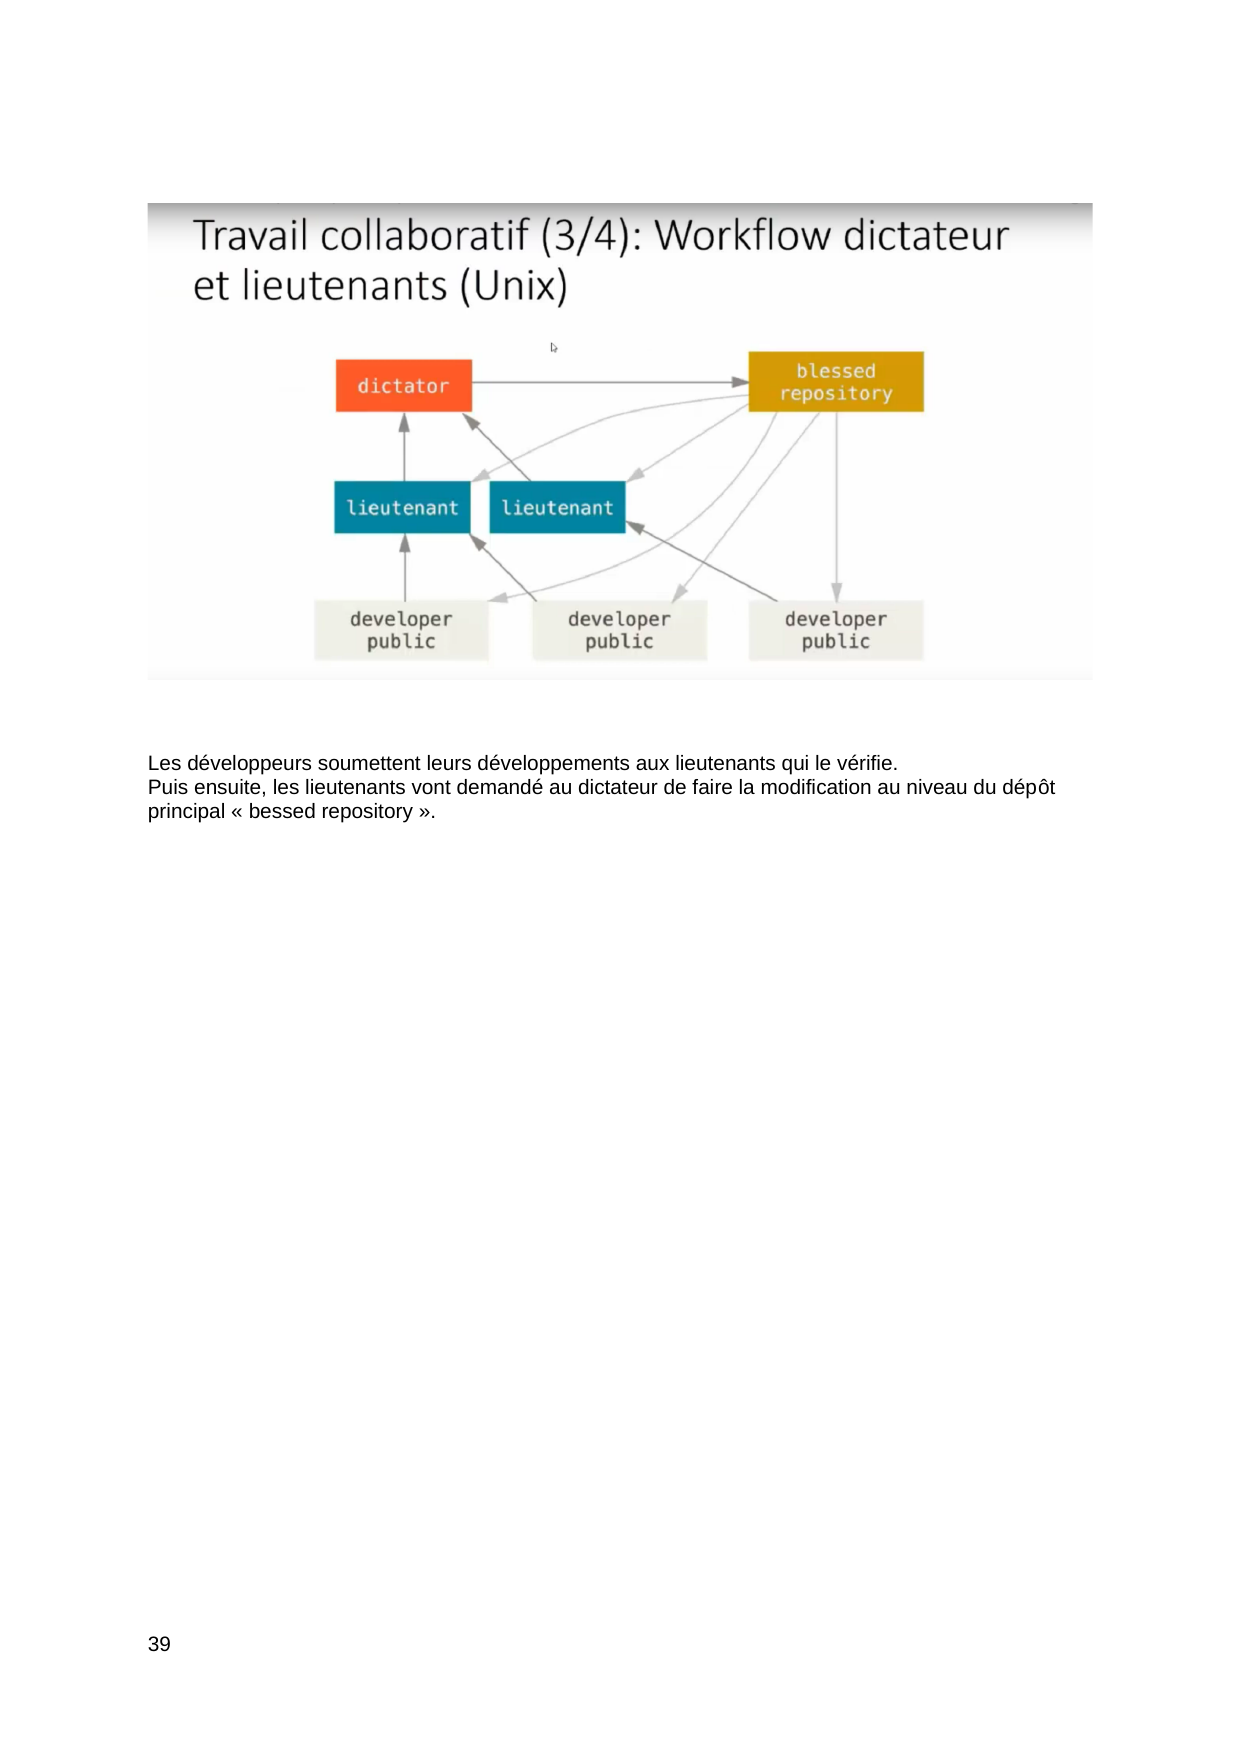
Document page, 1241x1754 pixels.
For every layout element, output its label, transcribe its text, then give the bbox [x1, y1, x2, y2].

picture [147, 203, 1093, 680]
text Puis ensuite, les lieutenants vont demandé au dictateur de faire la modification au niveau du dépôt principal « bessed repository ». [148, 775, 1093, 823]
text Les développeurs soumettent leurs développements aux lieutenants qui le vérifie. [148, 751, 1093, 775]
